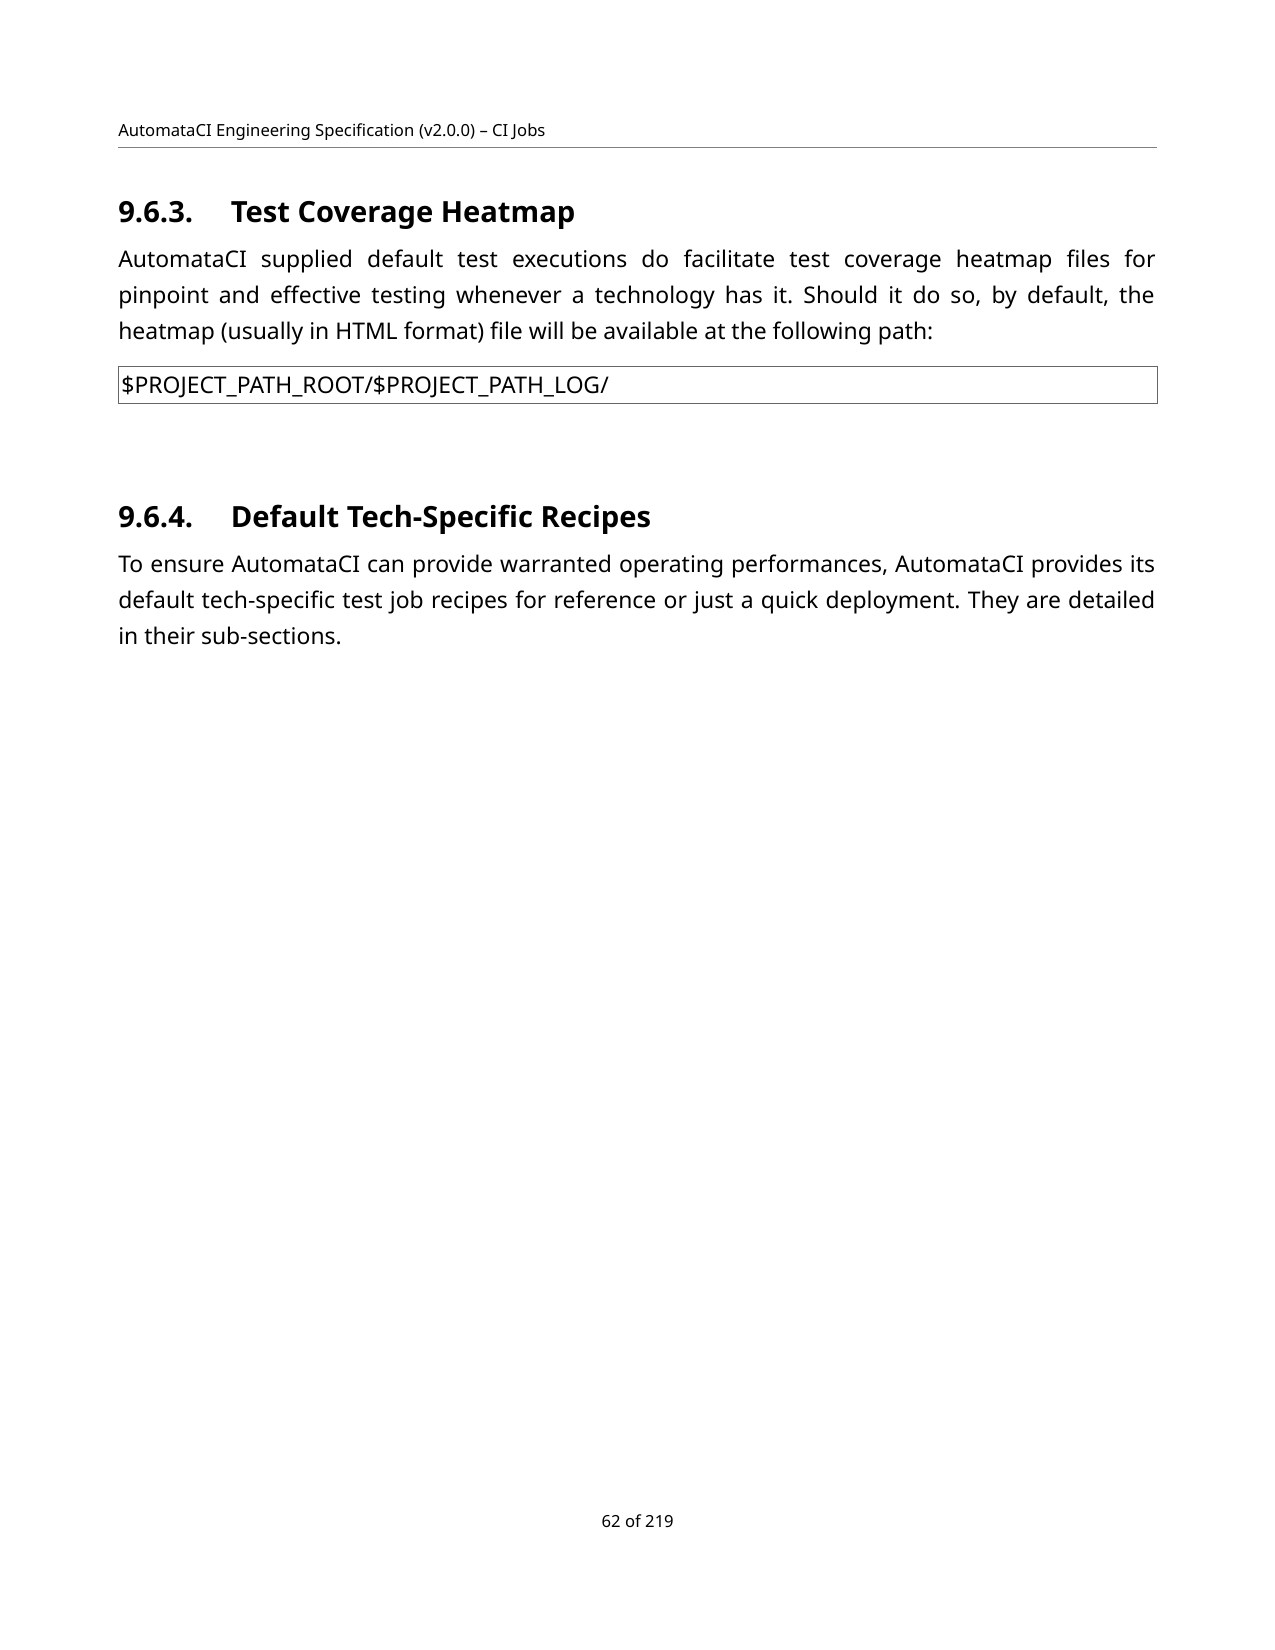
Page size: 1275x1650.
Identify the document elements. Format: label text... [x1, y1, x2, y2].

text $PROJECT_PATH_ROOT/$PROJECT_PATH_LOG/ [119, 367, 1157, 403]
text To ensure AutomataCI can provide warranted operating performances, AutomataCI provides its default tech-specific test job recipes for reference or just a quick deployment. They are detailed in their sub-sections. [118, 548, 1157, 651]
text AutomataCI supplied default test executions do facilitate test coverage heatmap files for pinpoint and effective testing whenever a technology has it. Should it do so, by default, the heatmap (usually in HTML format) file will be available at the following path: [118, 243, 1157, 346]
subtitle Test Coverage Heatmap [118, 191, 1157, 231]
subtitle Default Tech-Specific Recipes [118, 496, 1157, 536]
